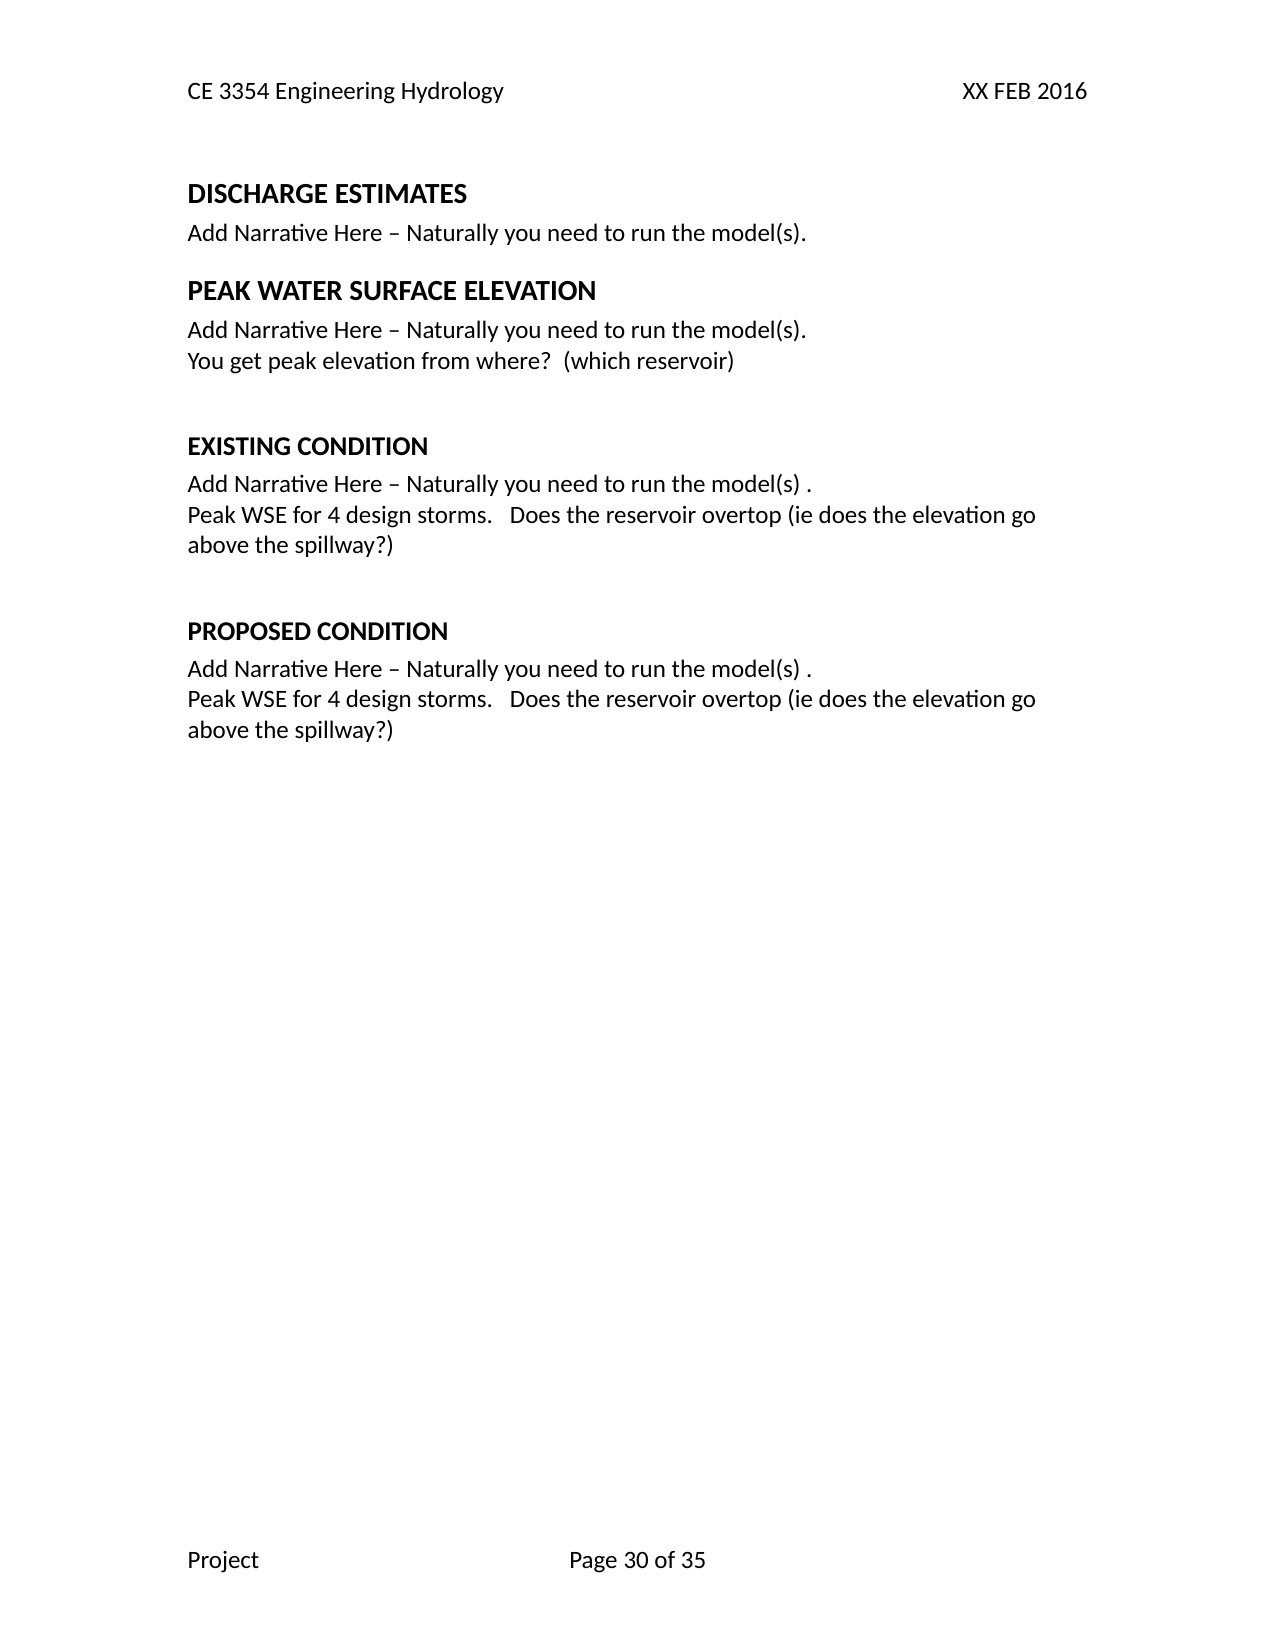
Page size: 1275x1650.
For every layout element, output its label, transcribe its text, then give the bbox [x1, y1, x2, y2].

subtitle DISCHARGE ESTIMATES [187, 175, 1087, 211]
subtitle PROPOSED CONDITION [187, 614, 1087, 647]
subtitle PEAK WATER SURFACE ELEVATION [187, 272, 1087, 308]
subtitle EXISTING CONDITION [187, 429, 1087, 462]
text Peak WSE for 4 design storms. Does the reservoir overtop (ie does the elevation go above the spillway?) [187, 683, 1087, 744]
text Add Narrative Here – Naturally you need to run the model(s) . [187, 653, 1087, 683]
text Add Narrative Here – Naturally you need to run the model(s). [187, 217, 1087, 247]
text You get peak elevation from where? (which reservoir) [187, 345, 1087, 375]
text Add Narrative Here – Naturally you need to run the model(s). [187, 314, 1087, 345]
text Add Narrative Here – Naturally you need to run the model(s) . [187, 468, 1087, 499]
text Peak WSE for 4 design storms. Does the reservoir overtop (ie does the elevation go above the spillway?) [187, 499, 1087, 560]
